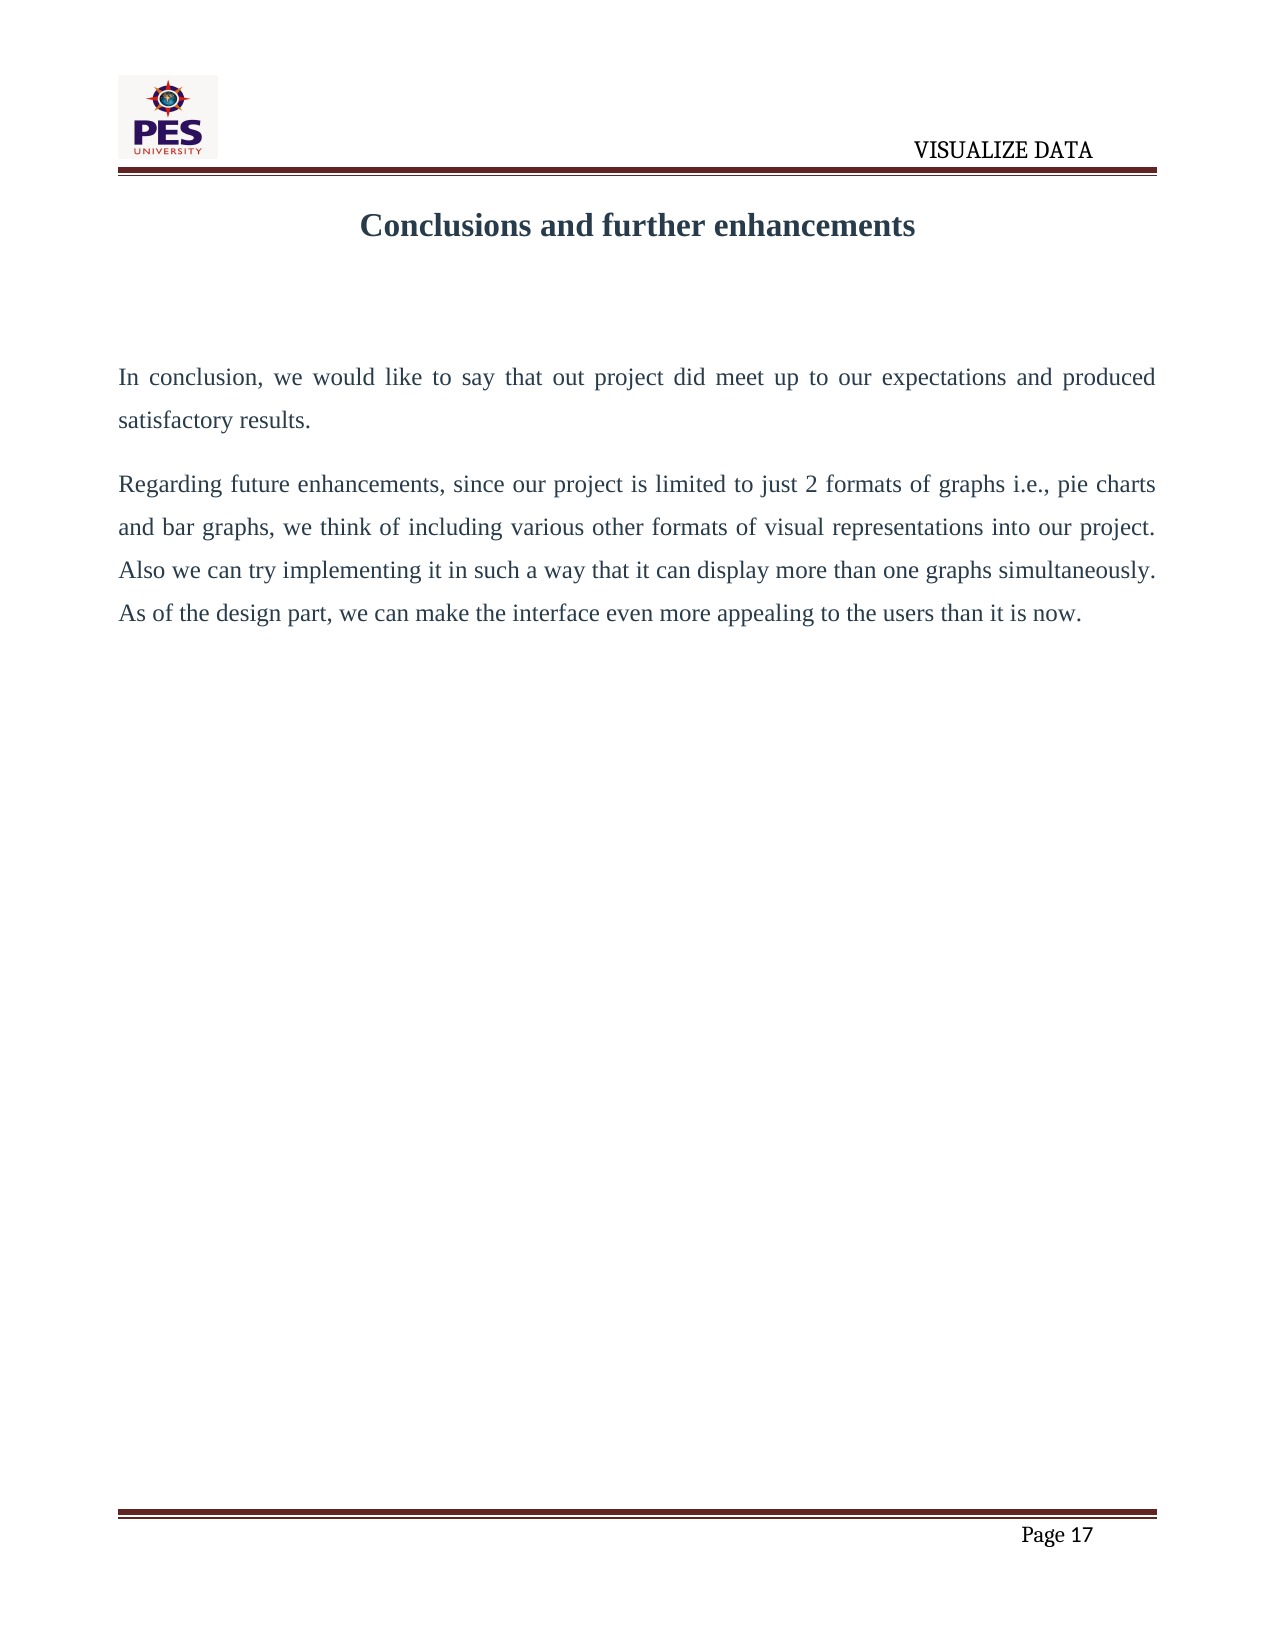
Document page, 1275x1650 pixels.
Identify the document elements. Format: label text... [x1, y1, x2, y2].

picture [118, 75, 218, 159]
text In conclusion, we would like to say that out project did meet up to our expectations and produced satisfactory results. [118, 362, 1157, 434]
text Conclusions and further enhancements [118, 205, 1157, 243]
text Regarding future enhancements, since our project is limited to just 2 formats of graphs i.e., pie charts and bar graphs, we think of including various other formats of visual representations into our project. Also we can try implementing it in such a way that it can display more than one graphs simultaneously. As of the design part, we can make the interface even more appealing to the users than it is now. [118, 469, 1157, 627]
